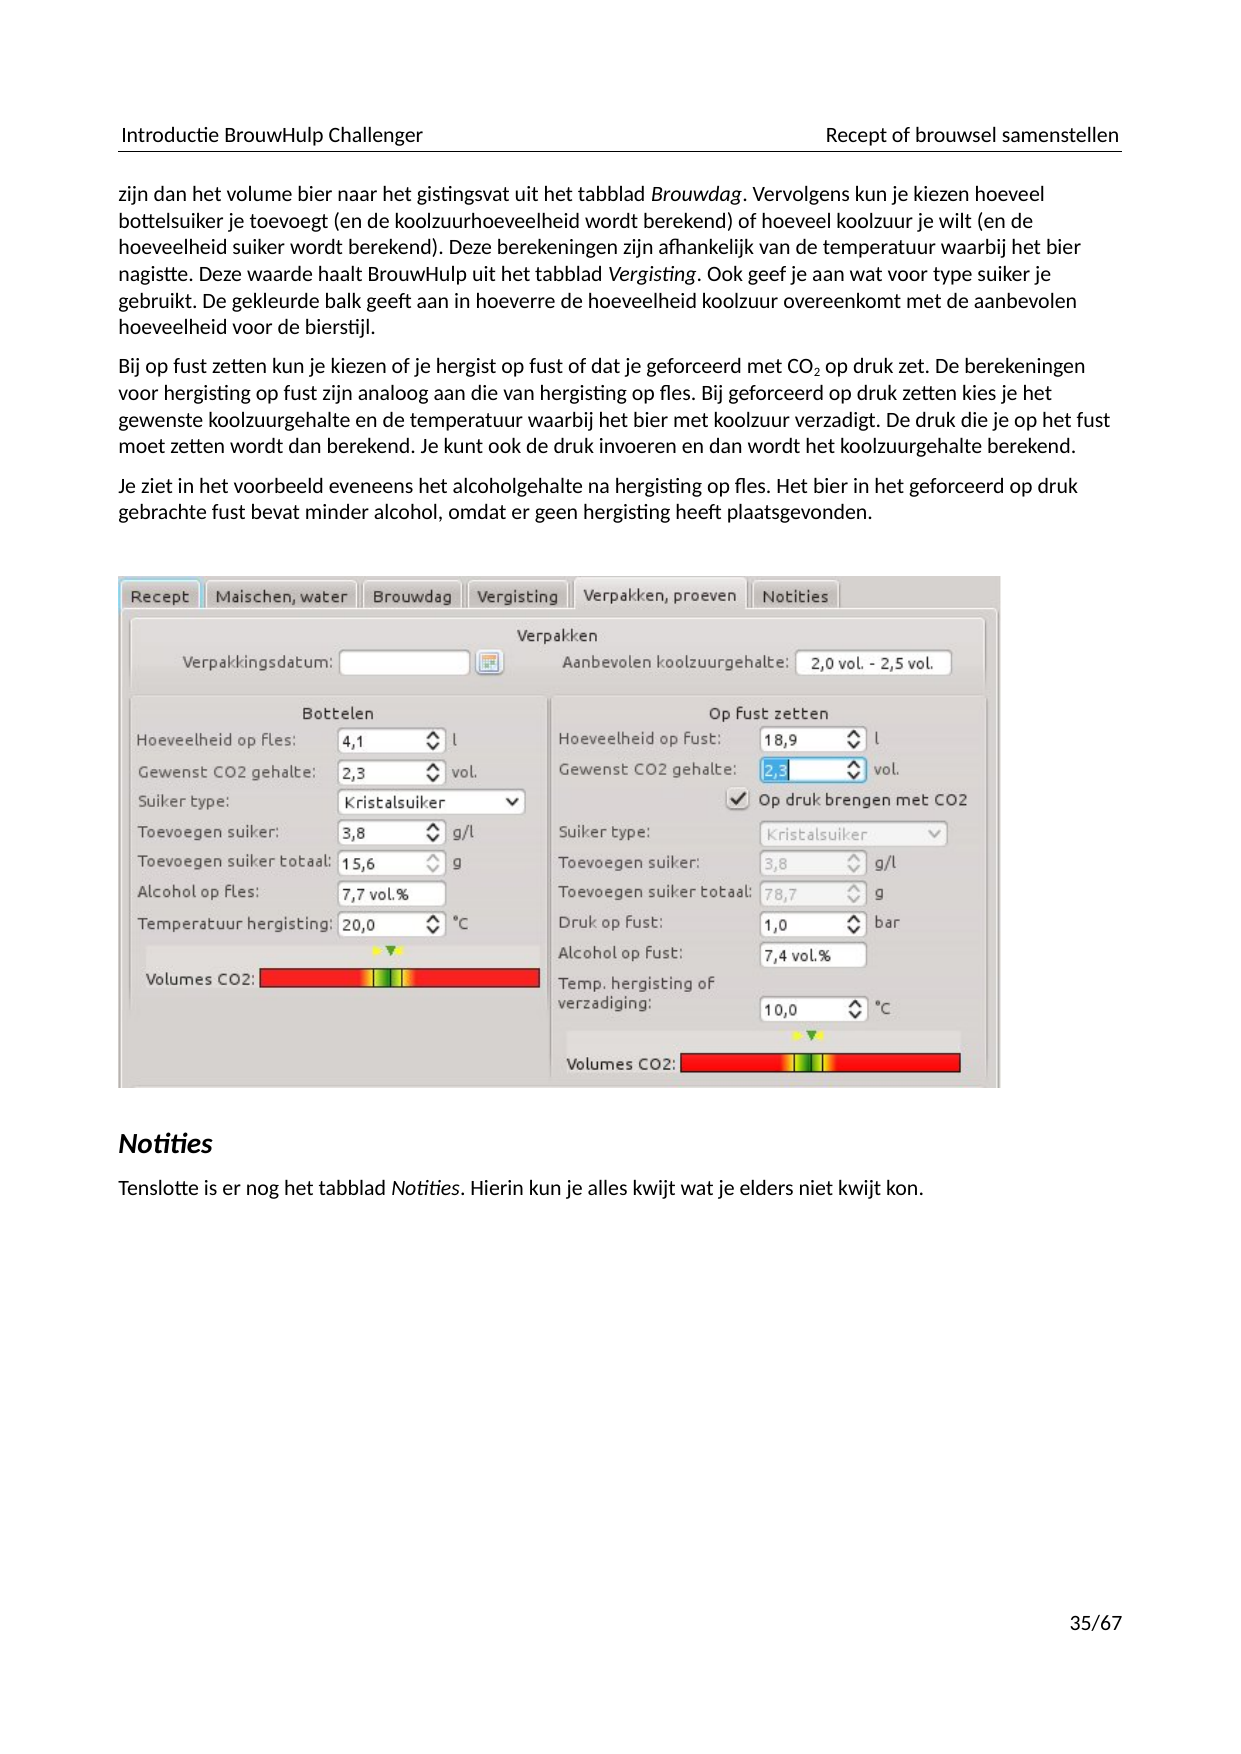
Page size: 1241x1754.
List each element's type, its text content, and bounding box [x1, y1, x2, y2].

subtitle Notities [118, 1126, 1122, 1161]
text Je ziet in het voorbeeld eveneens het alcoholgehalte na hergisting op fles. Het bier in het geforceerd op druk gebrachte fust bevat minder alcohol, omdat er geen hergisting heeft plaatsgevonden. [118, 472, 1122, 525]
text Tenslotte is er nog het tabblad Notities. Hierin kun je alles kwijt wat je elders niet kwijt kon. [118, 1174, 1122, 1200]
text zijn dan het volume bier naar het gistingsvat uit het tabblad Brouwdag. Vervolgens kun je kiezen hoeveel bottelsuiker je toevoegt (en de koolzuurhoeveelheid wordt berekend) of hoeveel koolzuur je wilt (en de hoeveelheid suiker wordt berekend). Deze berekeningen zijn afhankelijk van de temperatuur waarbij het bier nagistte. Deze waarde haalt BrouwHulp uit het tabblad Vergisting. Ook geef je aan wat voor type suiker je gebruikt. De gekleurde balk geeft aan in hoeverre de hoeveelheid koolzuur overeenkomt met de aanbevolen hoeveelheid voor de bierstijl. [118, 180, 1122, 340]
picture [118, 576, 1002, 1088]
text Bij op fust zetten kun je kiezen of je hergist op fust of dat je geforceerd met CO2 op druk zet. De berekeningen voor hergisting op fust zijn analoog aan die van hergisting op fles. Bij geforceerd op druk zetten kies je het gewenste koolzuurgehalte en de temperatuur waarbij het bier met koolzuur verzadigt. De druk die je op het fust moet zetten wordt dan berekend. Je kunt ook de druk invoeren en dan wordt het koolzuurgehalte berekend. [118, 353, 1122, 459]
